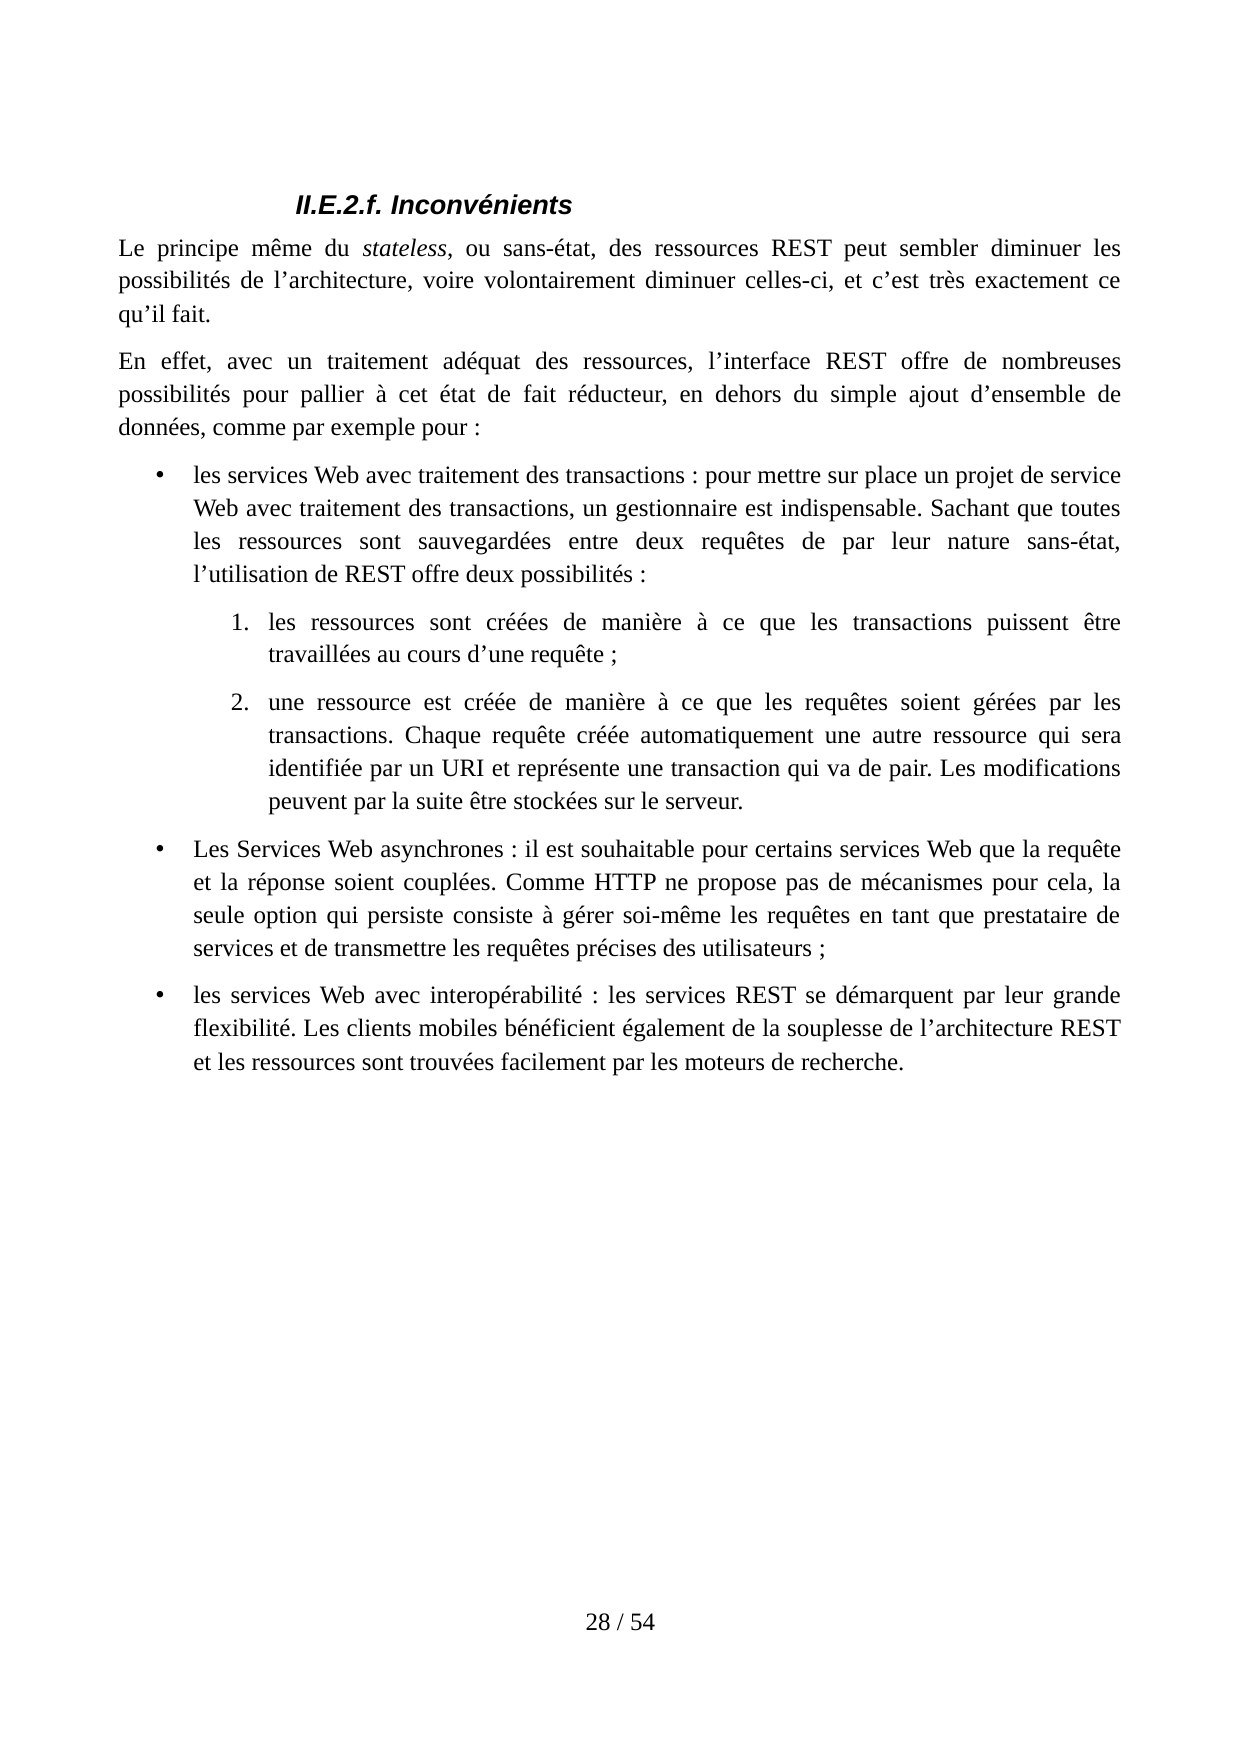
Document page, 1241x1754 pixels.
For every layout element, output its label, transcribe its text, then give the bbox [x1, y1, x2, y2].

list Les Services Web asynchrones : il est souhaitable pour certains services Web que la requête et la réponse soient couplées. Comme HTTP ne propose pas de mécanismes pour cela, la seule option qui persiste consiste à gérer soi-même les requêtes en tant que prestataire de services et de transmettre les requêtes précises des utilisateurs ; [156, 834, 1122, 962]
list les services Web avec traitement des transactions : pour mettre sur place un projet de service Web avec traitement des transactions, un gestionnaire est indispensable. Sachant que toutes les ressources sont sauvegardées entre deux requêtes de par leur nature sans-état, l’utilisation de REST offre deux possibilités : [156, 460, 1122, 588]
text Le principe même du stateless, ou sans-état, des ressources REST peut sembler diminuer les possibilités de l’architecture, voire volontairement diminuer celles-ci, et c’est très exactement ce qu’il fait. [118, 233, 1122, 327]
list les services Web avec interopérabilité : les services REST se démarquent par leur grande flexibilité. Les clients mobiles bénéficient également de la souplesse de l’architecture REST et les ressources sont trouvées facilement par les moteurs de recherche. [156, 981, 1122, 1075]
list les ressources sont créées de manière à ce que les transactions puissent être travaillées au cours d’une requête ; [231, 607, 1122, 668]
subtitle Inconvénients [118, 189, 1122, 220]
list une ressource est créée de manière à ce que les requêtes soient gérées par les transactions. Chaque requête créée automatiquement une autre ressource qui sera identifiée par un URI et représente une transaction qui va de pair. Les modifications peuvent par la suite être stockées sur le serveur. [231, 687, 1122, 815]
text En effet, avec un traitement adéquat des ressources, l’interface REST offre de nombreuses possibilités pour pallier à cet état de fait réducteur, en dehors du simple ajout d’ensemble de données, comme par exemple pour : [118, 346, 1122, 441]
